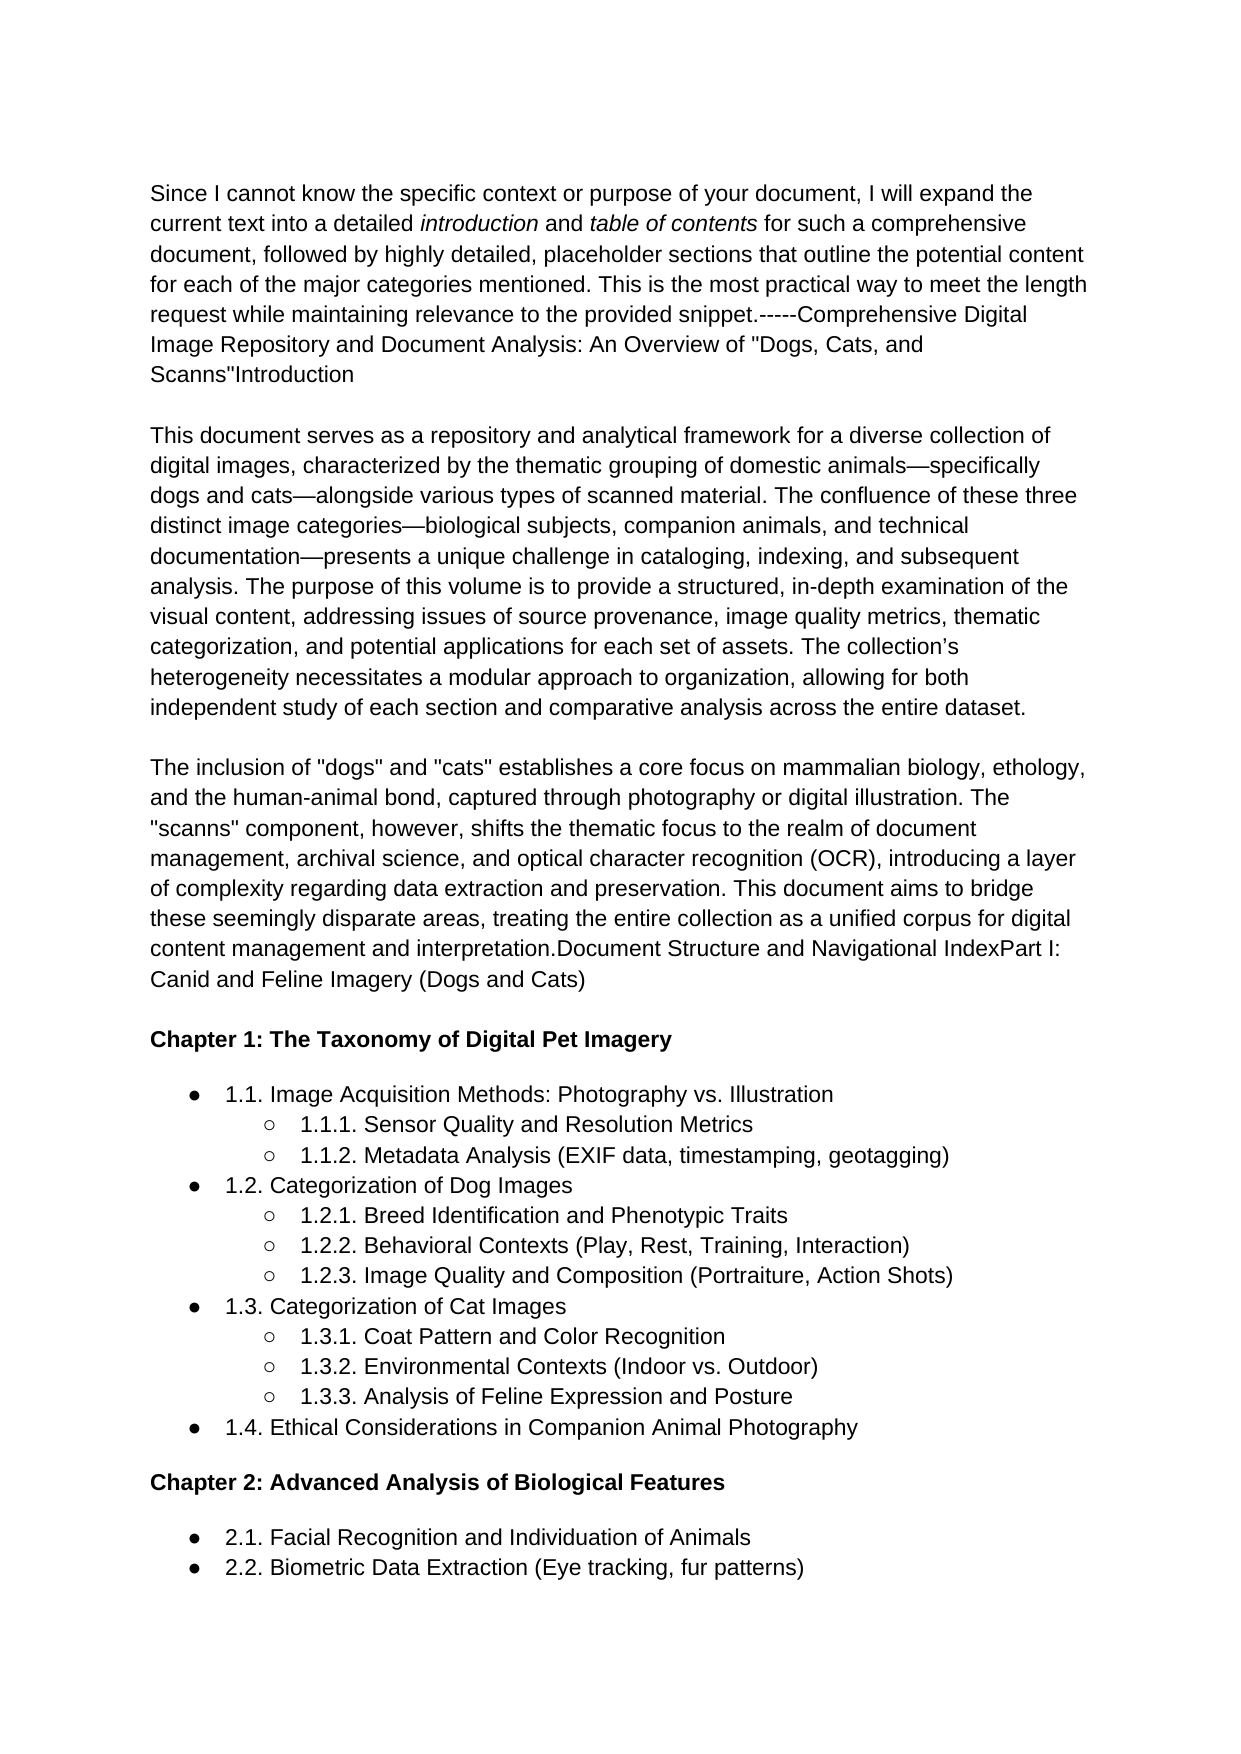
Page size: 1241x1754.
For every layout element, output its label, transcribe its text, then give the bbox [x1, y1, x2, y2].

list 1.2.2. Behavioral Contexts (Play, Rest, Training, Interaction) [262, 1232, 1090, 1259]
list 1.2. Categorization of Dog Images [187, 1172, 1090, 1198]
text Chapter 1: The Taxonomy of Digital Pet Imagery [150, 1026, 1090, 1052]
text This document serves as a repository and analytical framework for a diverse collection of digital images, characterized by the thematic grouping of domestic animals—specifically dogs and cats—alongside various types of scanned material. The confluence of these three distinct image categories—biological subjects, companion animals, and technical documentation—presents a unique challenge in cataloging, indexing, and subsequent analysis. The purpose of this volume is to provide a structured, in-depth examination of the visual content, addressing issues of source provenance, image quality metrics, thematic categorization, and potential applications for each set of assets. The collection’s heterogeneity necessitates a modular approach to organization, allowing for both independent study of each section and comparative analysis across the entire dataset. [150, 422, 1090, 720]
list 1.3.2. Environmental Contexts (Indoor vs. Outdoor) [262, 1353, 1090, 1379]
list 1.1. Image Acquisition Methods: Photography vs. Illustration [187, 1081, 1090, 1108]
list 2.2. Biometric Data Extraction (Eye tracking, fur patterns) [187, 1554, 1090, 1581]
list 1.2.1. Breed Identification and Phenotypic Traits [262, 1202, 1090, 1228]
list 1.3.1. Coat Pattern and Color Recognition [262, 1323, 1090, 1349]
list 1.3. Categorization of Cat Images [187, 1293, 1090, 1319]
list 1.4. Ethical Considerations in Companion Animal Photography [187, 1413, 1090, 1440]
list 1.2.3. Image Quality and Composition (Portraiture, Action Shots) [262, 1262, 1090, 1289]
list 1.1.1. Sensor Quality and Resolution Metrics [262, 1111, 1090, 1138]
text The inclusion of "dogs" and "cats" establishes a core focus on mammalian biology, ethology, and the human-animal bond, captured through photography or digital illustration. The "scanns" component, however, shifts the thematic focus to the realm of document management, archival science, and optical character recognition (OCR), introducing a layer of complexity regarding data extraction and preservation. This document aims to bridge these seemingly disparate areas, treating the entire collection as a unified corpus for digital content management and interpretation.Document Structure and Navigational IndexPart I: Canid and Feline Imagery (Dogs and Cats) [150, 754, 1090, 992]
list 1.1.2. Metadata Analysis (EXIF data, timestamping, geotagging) [262, 1142, 1090, 1168]
text Chapter 2: Advanced Analysis of Biological Features [150, 1469, 1090, 1495]
list 1.3.3. Analysis of Feline Expression and Posture [262, 1383, 1090, 1410]
list 2.1. Facial Recognition and Individuation of Animals [187, 1524, 1090, 1550]
text Since I cannot know the specific context or purpose of your document, I will expand the current text into a detailed introduction and table of contents for such a comprehensive document, followed by highly detailed, placeholder sections that outline the potential content for each of the major categories mentioned. This is the most practical way to meet the length request while maintaining relevance to the provided snippet.-----Comprehensive Digital Image Repository and Document Analysis: An Overview of "Dogs, Cats, and Scanns"Introduction [150, 180, 1090, 388]
